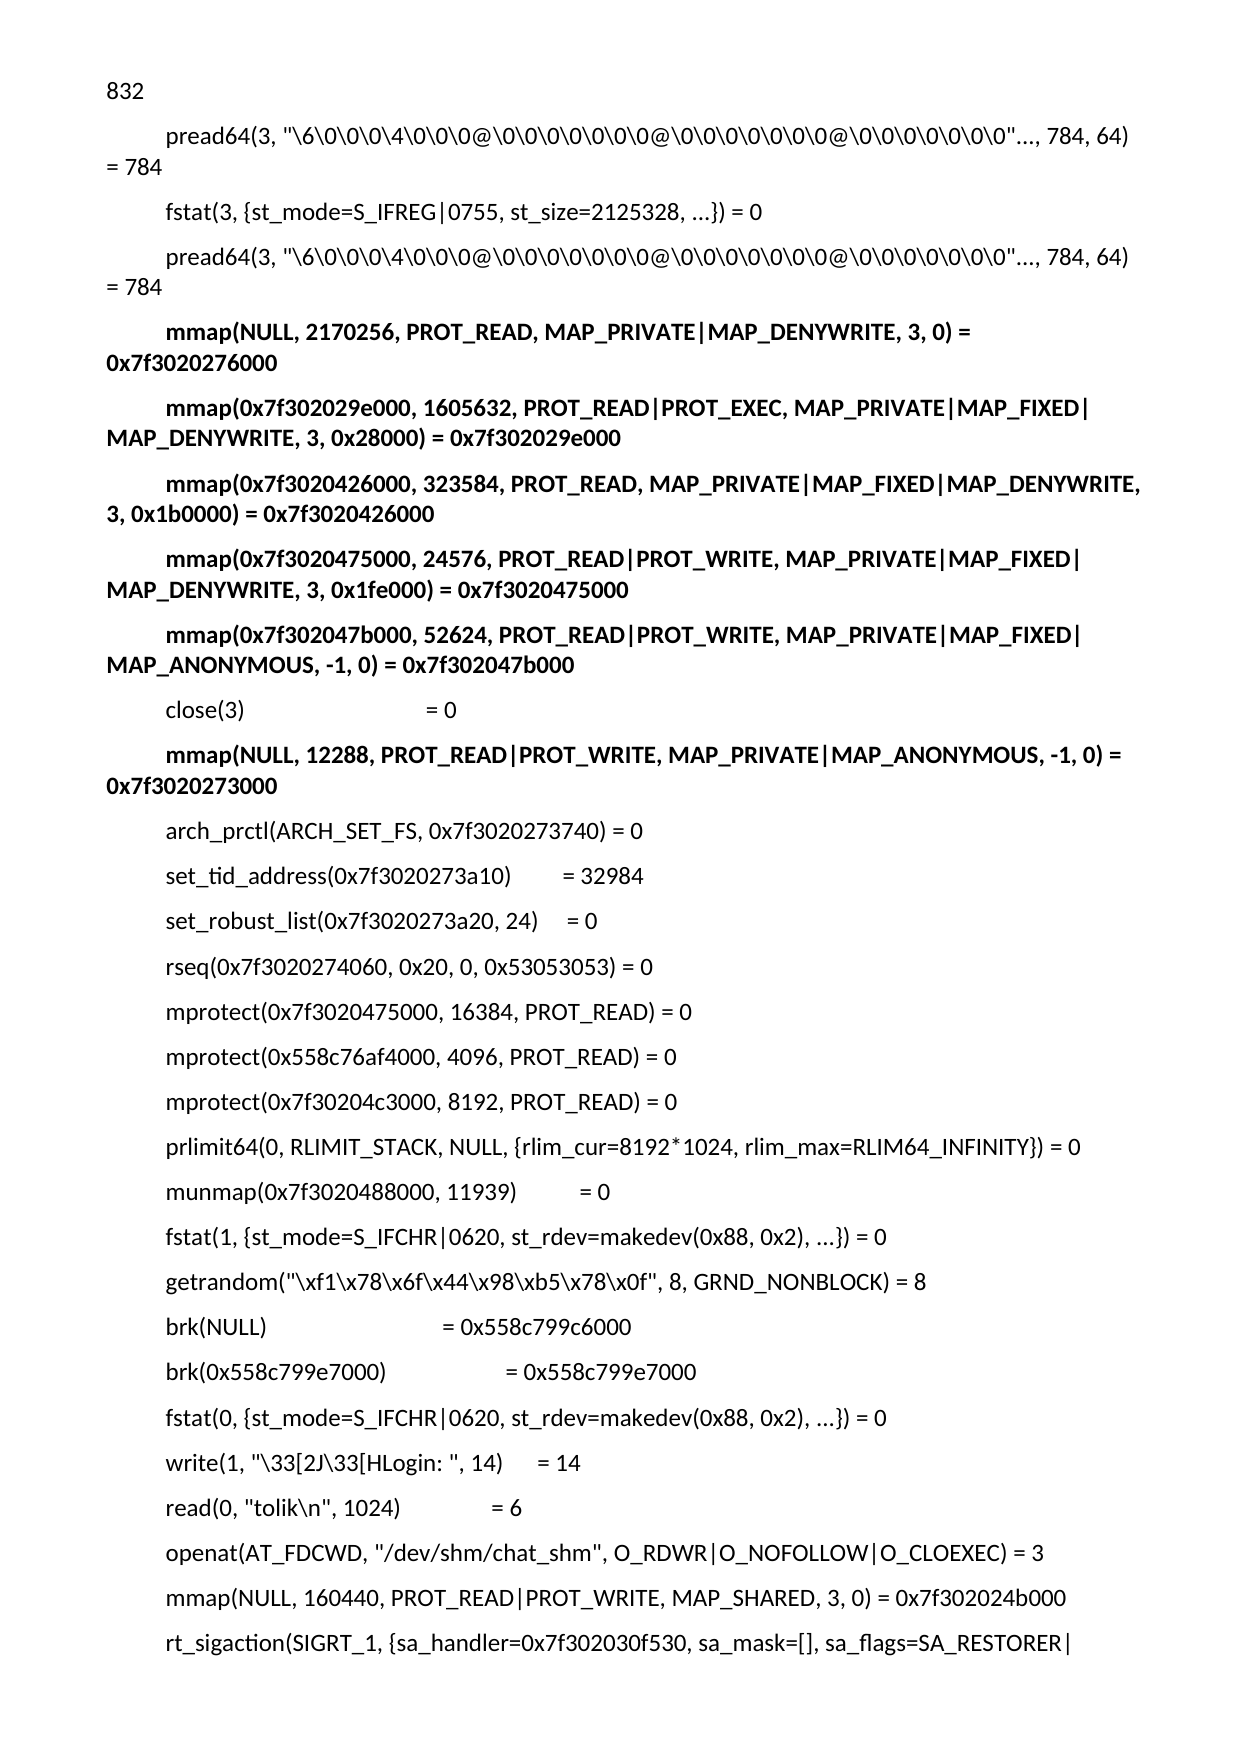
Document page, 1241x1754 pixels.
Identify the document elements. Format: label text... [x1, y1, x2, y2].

text mmap(NULL, 160440, PROT_READ|PROT_WRITE, MAP_SHARED, 3, 0) = 0x7f302024b000 [106, 1582, 1147, 1613]
text set_tid_address(0x7f3020273a10) = 32984 [106, 860, 1147, 891]
text prlimit64(0, RLIMIT_STACK, NULL, {rlim_cur=8192*1024, rlim_max=RLIM64_INFINITY}) = 0 [106, 1131, 1147, 1162]
text fstat(0, {st_mode=S_IFCHR|0620, st_rdev=makedev(0x88, 0x2), ...}) = 0 [106, 1402, 1147, 1432]
text mmap(NULL, 12288, PROT_READ|PROT_WRITE, MAP_PRIVATE|MAP_ANONYMOUS, -1, 0) = 0x7f3020273000 [106, 740, 1147, 801]
text mprotect(0x558c76af4000, 4096, PROT_READ) = 0 [106, 1041, 1147, 1071]
text brk(0x558c799e7000) = 0x558c799e7000 [106, 1357, 1147, 1387]
text write(1, "\33[2J\33[HLogin: ", 14) = 14 [106, 1447, 1147, 1477]
text mmap(0x7f302047b000, 52624, PROT_READ|PROT_WRITE, MAP_PRIVATE|MAP_FIXED|MAP_ANONYMOUS, -1, 0) = 0x7f302047b000 [106, 619, 1147, 680]
text brk(NULL) = 0x558c799c6000 [106, 1311, 1147, 1342]
text mprotect(0x7f30204c3000, 8192, PROT_READ) = 0 [106, 1086, 1147, 1116]
text arch_prctl(ARCH_SET_FS, 0x7f3020273740) = 0 [106, 815, 1147, 846]
text getrandom("\xf1\x78\x6f\x44\x98\xb5\x78\x0f", 8, GRND_NONBLOCK) = 8 [106, 1266, 1147, 1297]
text pread64(3, "\6\0\0\0\4\0\0\0@\0\0\0\0\0\0\0@\0\0\0\0\0\0\0@\0\0\0\0\0\0\0"..., 784, 64) = 784 [106, 120, 1147, 181]
text rseq(0x7f3020274060, 0x20, 0, 0x53053053) = 0 [106, 951, 1147, 981]
text openat(AT_FDCWD, "/dev/shm/chat_shm", O_RDWR|O_NOFOLLOW|O_CLOEXEC) = 3 [106, 1537, 1147, 1567]
text fstat(3, {st_mode=S_IFREG|0755, st_size=2125328, ...}) = 0 [106, 196, 1147, 226]
text close(3) = 0 [106, 694, 1147, 725]
text 832 [106, 75, 1147, 106]
text mmap(0x7f3020475000, 24576, PROT_READ|PROT_WRITE, MAP_PRIVATE|MAP_FIXED|MAP_DENYWRITE, 3, 0x1fe000) = 0x7f3020475000 [106, 543, 1147, 604]
text read(0, "tolik\n", 1024) = 6 [106, 1492, 1147, 1522]
text set_robust_list(0x7f3020273a20, 24) = 0 [106, 906, 1147, 936]
text rt_sigaction(SIGRT_1, {sa_handler=0x7f302030f530, sa_mask=[], sa_flags=SA_RESTORER| [106, 1627, 1147, 1658]
text pread64(3, "\6\0\0\0\4\0\0\0@\0\0\0\0\0\0\0@\0\0\0\0\0\0\0@\0\0\0\0\0\0\0"..., 784, 64) = 784 [106, 241, 1147, 302]
text mmap(NULL, 2170256, PROT_READ, MAP_PRIVATE|MAP_DENYWRITE, 3, 0) = 0x7f3020276000 [106, 316, 1147, 377]
text fstat(1, {st_mode=S_IFCHR|0620, st_rdev=makedev(0x88, 0x2), ...}) = 0 [106, 1221, 1147, 1252]
text mmap(0x7f302029e000, 1605632, PROT_READ|PROT_EXEC, MAP_PRIVATE|MAP_FIXED|MAP_DENYWRITE, 3, 0x28000) = 0x7f302029e000 [106, 392, 1147, 453]
text mprotect(0x7f3020475000, 16384, PROT_READ) = 0 [106, 996, 1147, 1026]
text mmap(0x7f3020426000, 323584, PROT_READ, MAP_PRIVATE|MAP_FIXED|MAP_DENYWRITE, 3, 0x1b0000) = 0x7f3020426000 [106, 468, 1147, 529]
text munmap(0x7f3020488000, 11939) = 0 [106, 1176, 1147, 1207]
